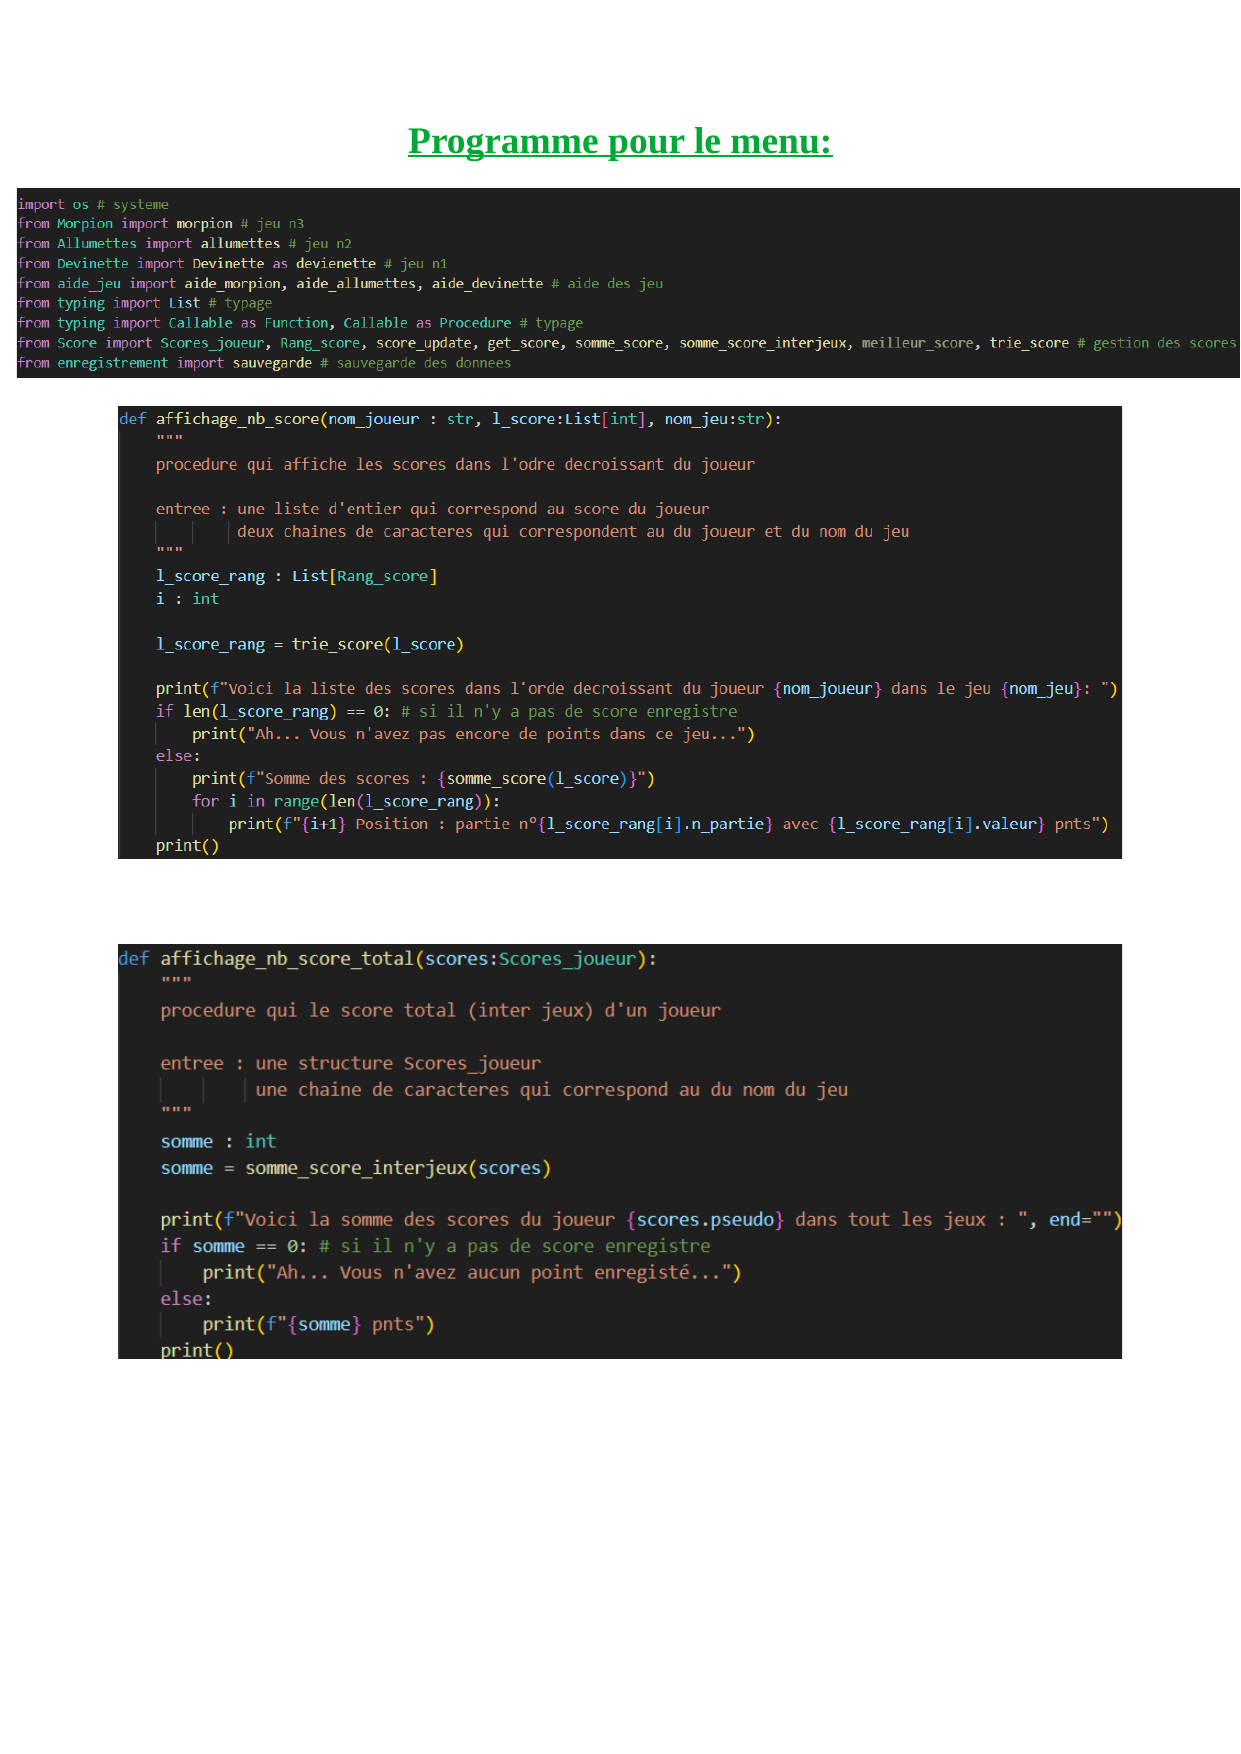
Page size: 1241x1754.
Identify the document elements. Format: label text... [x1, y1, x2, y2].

text Programme pour le menu: [118, 118, 1122, 161]
picture [118, 406, 1123, 859]
picture [16, 188, 1240, 378]
picture [118, 944, 1123, 1359]
